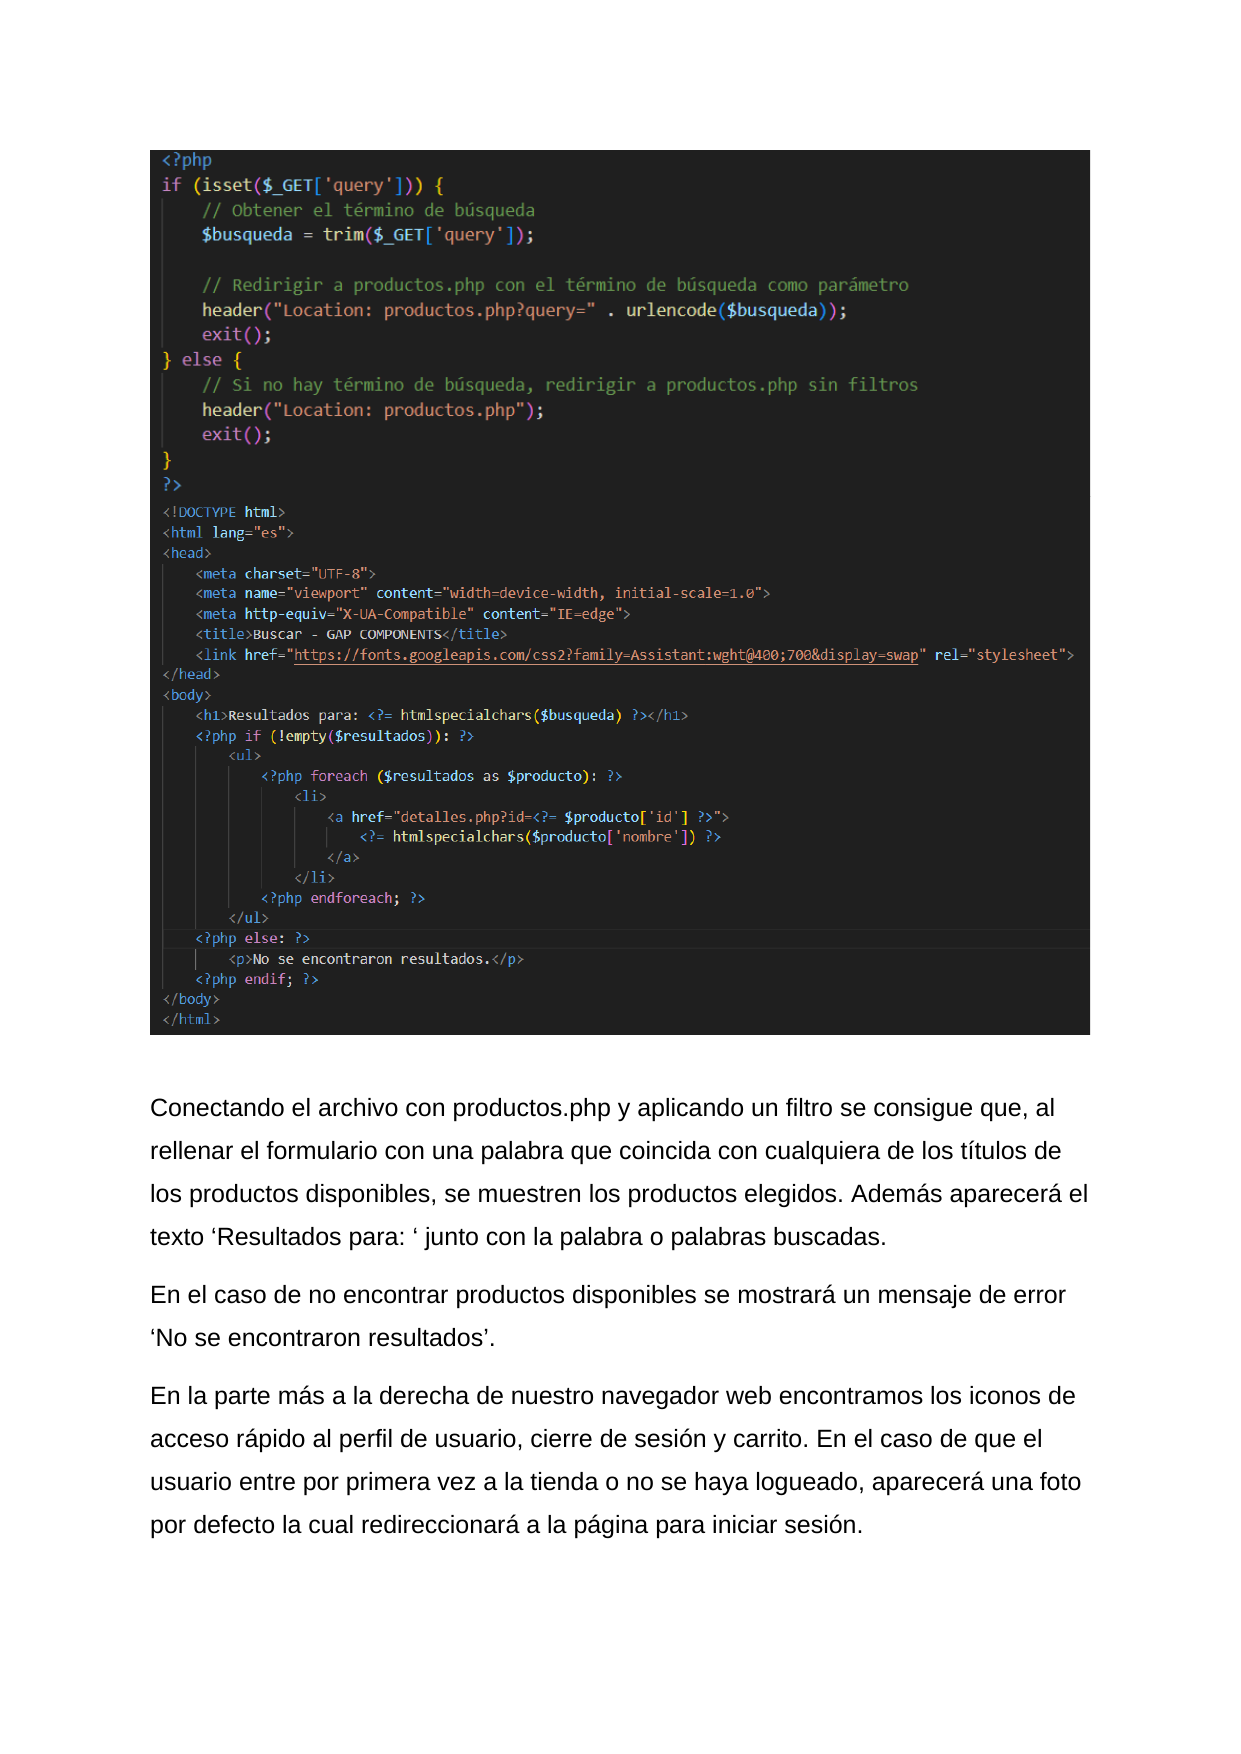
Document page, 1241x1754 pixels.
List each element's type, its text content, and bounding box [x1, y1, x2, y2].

text En el caso de no encontrar productos disponibles se mostrará un mensaje de error ‘No se encontraron resultados’. [150, 1280, 1090, 1352]
text Conectando el archivo con productos.php y aplicando un filtro se consigue que, al rellenar el formulario con una palabra que coincida con cualquiera de los títulos de los productos disponibles, se muestren los productos elegidos. Además aparecerá el texto ‘Resultados para: ‘ junto con la palabra o palabras buscadas. [150, 1093, 1090, 1251]
picture [150, 150, 1091, 1035]
text En la parte más a la derecha de nuestro navegador web encontramos los iconos de acceso rápido al perfil de usuario, cierre de sesión y carrito. En el caso de que el usuario entre por primera vez a la tienda o no se haya logueado, aparecerá una foto por defecto la cual redireccionará a la página para iniciar sesión. [150, 1381, 1090, 1539]
